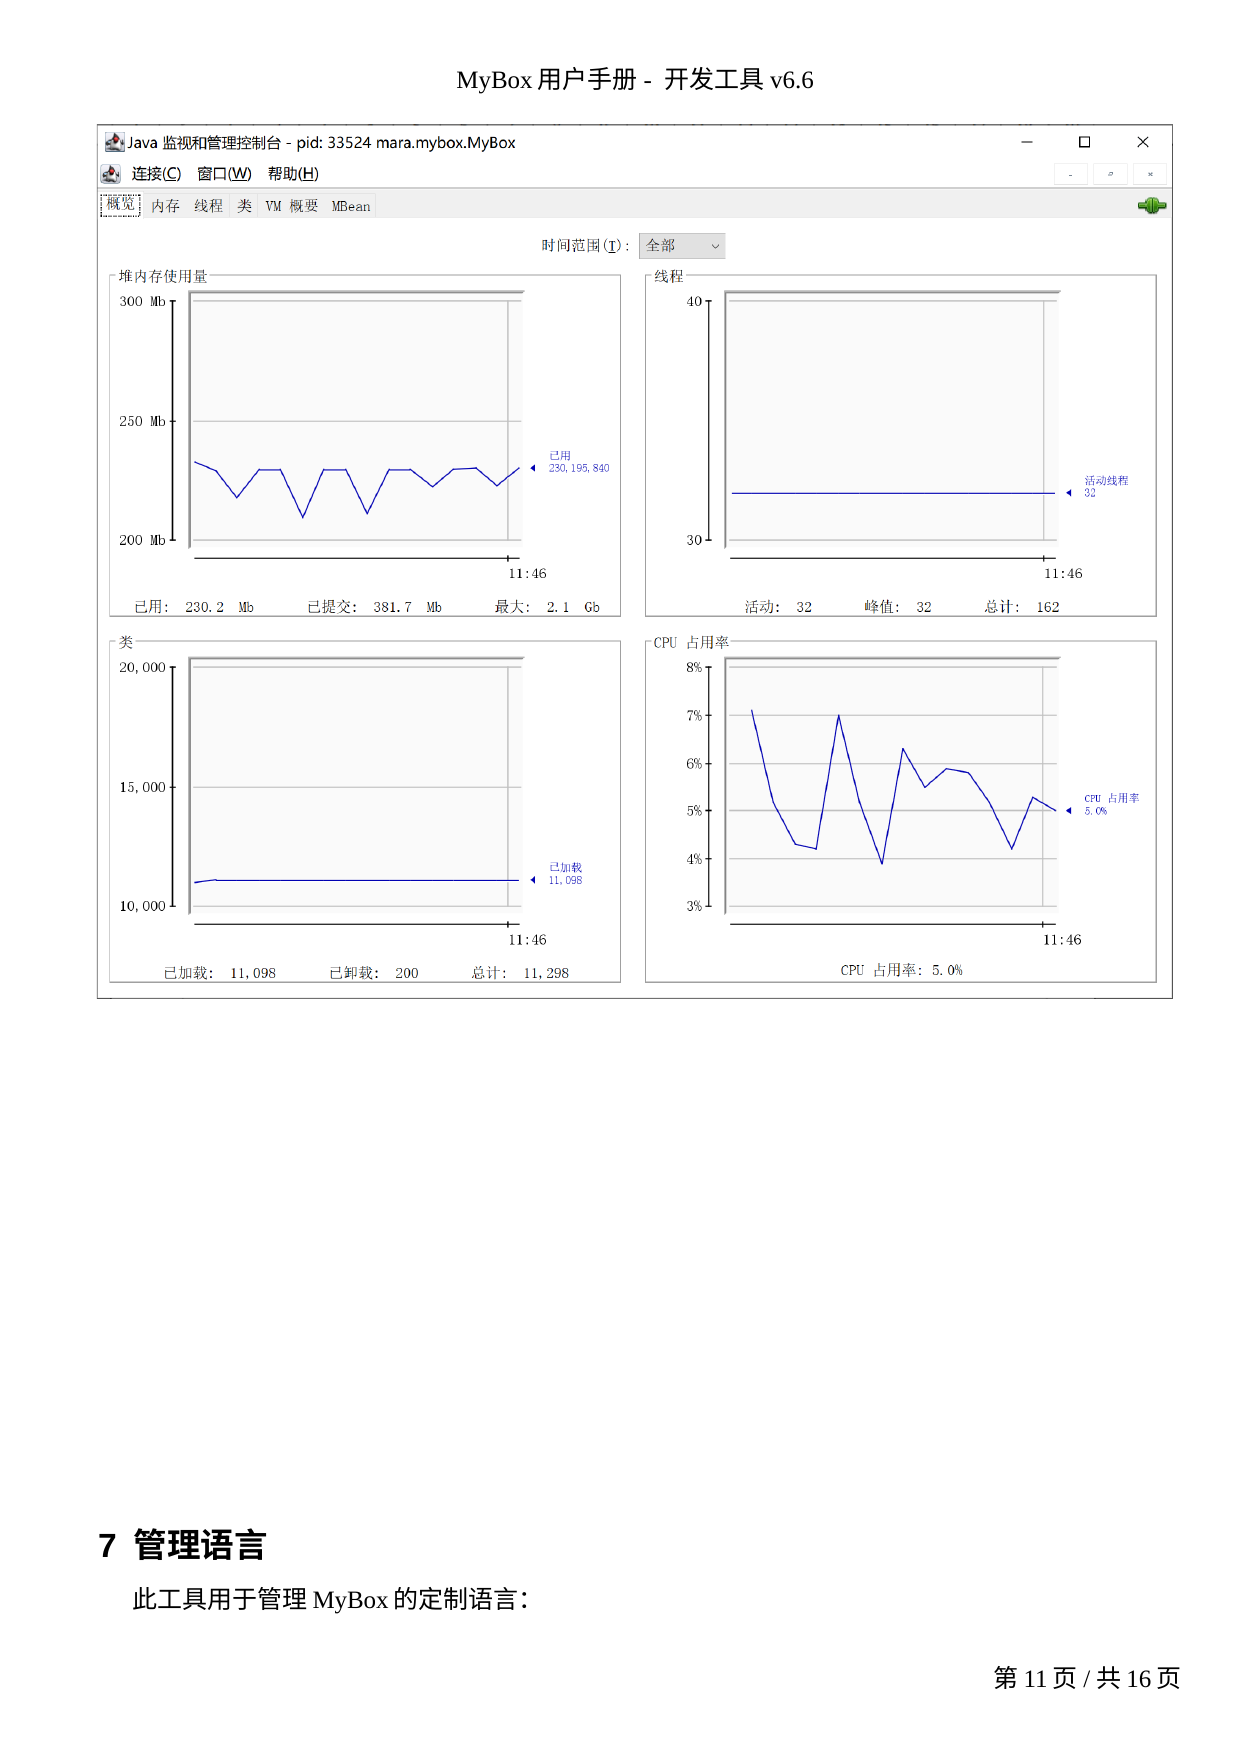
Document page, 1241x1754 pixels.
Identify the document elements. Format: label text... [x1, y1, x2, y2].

picture [96, 124, 1173, 999]
subtitle 管理语言 [88, 1519, 1181, 1567]
text 此工具用于管理MyBox的定制语言： [88, 1580, 1181, 1616]
